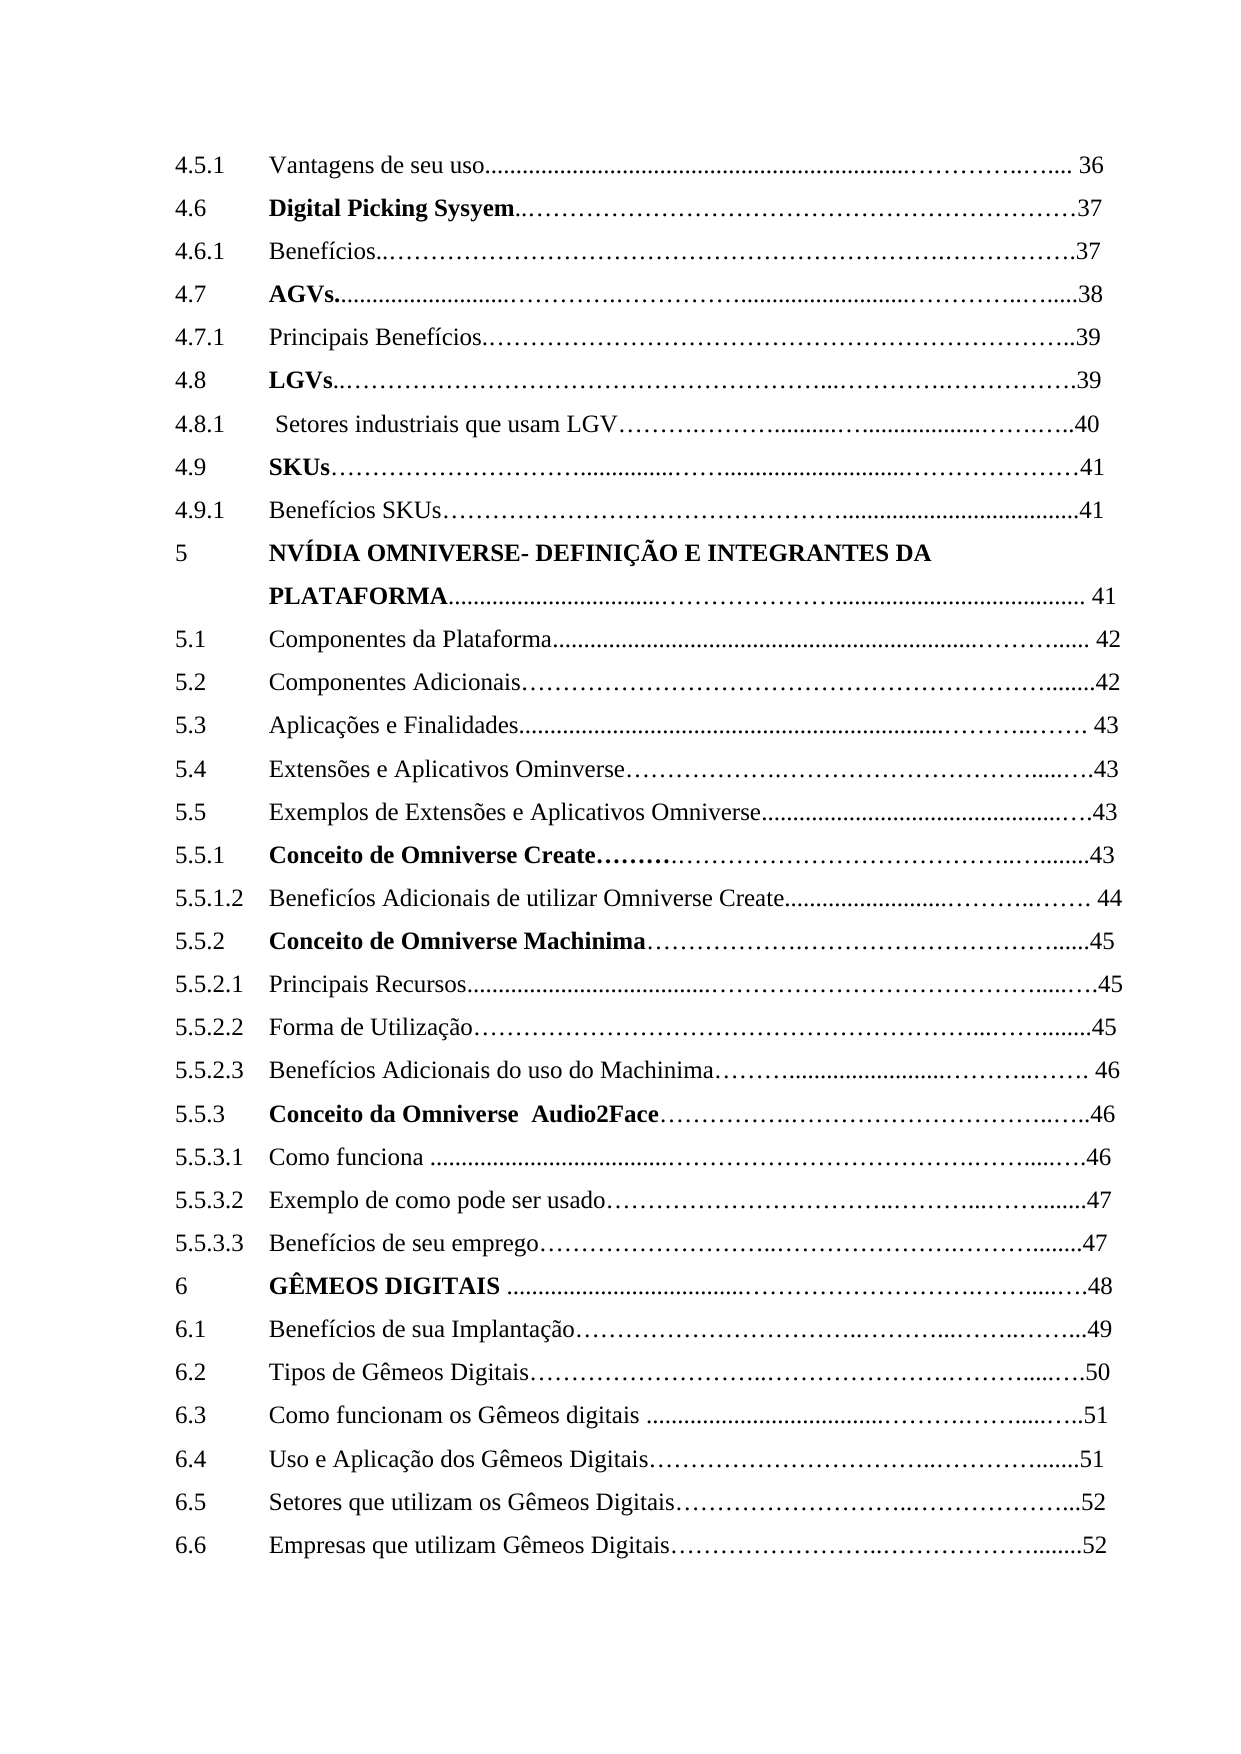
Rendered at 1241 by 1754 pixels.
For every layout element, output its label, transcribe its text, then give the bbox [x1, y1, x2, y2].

text 5.5.2.3 Benefícios Adicionais do uso do Machinima……….........................………..……. 46 [175, 1056, 1123, 1084]
text 5.2 Componentes Adicionais………………………………………………………........42 [175, 667, 1123, 696]
text 5.5.1.2 Beneficíos Adicionais de utilizar Omniverse Create..........................………..……. 44 [175, 883, 1123, 912]
text 6.1 Benefícios de sua Implantação……………………………..………...……..……...49 [175, 1314, 1123, 1343]
text 5.5.3.3 Benefícios de seu emprego………………………..………………….………........47 [175, 1228, 1123, 1257]
text 5.3 Aplicações e Finalidades....................................................................………..……. 43 [175, 711, 1123, 739]
text 5.5.3.1 Como funciona ......................................……………………………….…….....….46 [175, 1142, 1123, 1171]
text 5.1 Componentes da Plataforma....................................................................………...... 42 [175, 624, 1123, 653]
text 4.8.1 Setores industriais que usam LGV……….………..........…...................…….…..40 [175, 409, 1123, 437]
text 6 GÊMEOS DIGITAIS ......................................……………………….…….....….48 [175, 1271, 1123, 1300]
text 5.5.2.2 Forma de Utilização……………………………………………………...……........45 [175, 1012, 1123, 1041]
text 4.9 SKUs…………………………...............…….............................…………………41 [175, 452, 1123, 481]
text 5.5.2.1 Principais Recursos.......................................………………………………….....….45 [175, 969, 1123, 998]
text 6.2 Tipos de Gêmeos Digitais………………………..………………….……….....….50 [175, 1357, 1123, 1386]
text 6.5 Setores que utilizam os Gêmeos Digitais………………………..………………...52 [175, 1487, 1123, 1516]
text 4.7 AGVs............................………….……………...........................…………..….....38 [175, 279, 1123, 308]
text 4.5.1 Vantagens de seu uso....................................................................…………..….... 36 [175, 150, 1123, 179]
text 5.4 Extensões e Aplicativos Ominverse……………….………………………….....….43 [175, 754, 1123, 782]
text 6.6 Empresas que utilizam Gêmeos Digitais……………………..………………........52 [175, 1530, 1123, 1559]
text 4.6.1 Benefícios..………………………………………………………….…………….37 [175, 236, 1123, 265]
text 4.8 LGVs..…………………………………………………...………….…………….39 [175, 366, 1123, 394]
text 5 NVÍDIA OMNIVERSE- DEFINIÇÃO E INTEGRANTES DA PLATAFORMA..................................…………………........................................ 41 [175, 538, 1123, 610]
text 4.7.1 Principais Benefícios.……………………………………………………………..39 [175, 322, 1123, 351]
text 5.5.3 Conceito da Omniverse Audio2Face…………….…………………………..…..46 [175, 1099, 1123, 1127]
text 5.5 Exemplos de Extensões e Aplicativos Omniverse................................................….43 [175, 797, 1123, 826]
text 5.5.3.2 Exemplo de como pode ser usado……………………………..………...……........47 [175, 1185, 1123, 1214]
text 6.3 Como funcionam os Gêmeos digitais ......................................……….…….....…..51 [175, 1401, 1123, 1429]
text 5.5.1 Conceito de Omniverse Create……….…………………………………..…........43 [175, 840, 1123, 869]
text 5.5.2 Conceito de Omniverse Machinima……………….…………………………......45 [175, 926, 1123, 955]
text 6.4 Uso e Aplicação dos Gêmeos Digitais……………………………..………….......51 [175, 1444, 1123, 1472]
text 4.6 Digital Picking Sysyem..…………………………………………………………37 [175, 193, 1123, 222]
text 4.9.1 Benefícios SKUs…………………………………………......................................41 [175, 495, 1123, 524]
